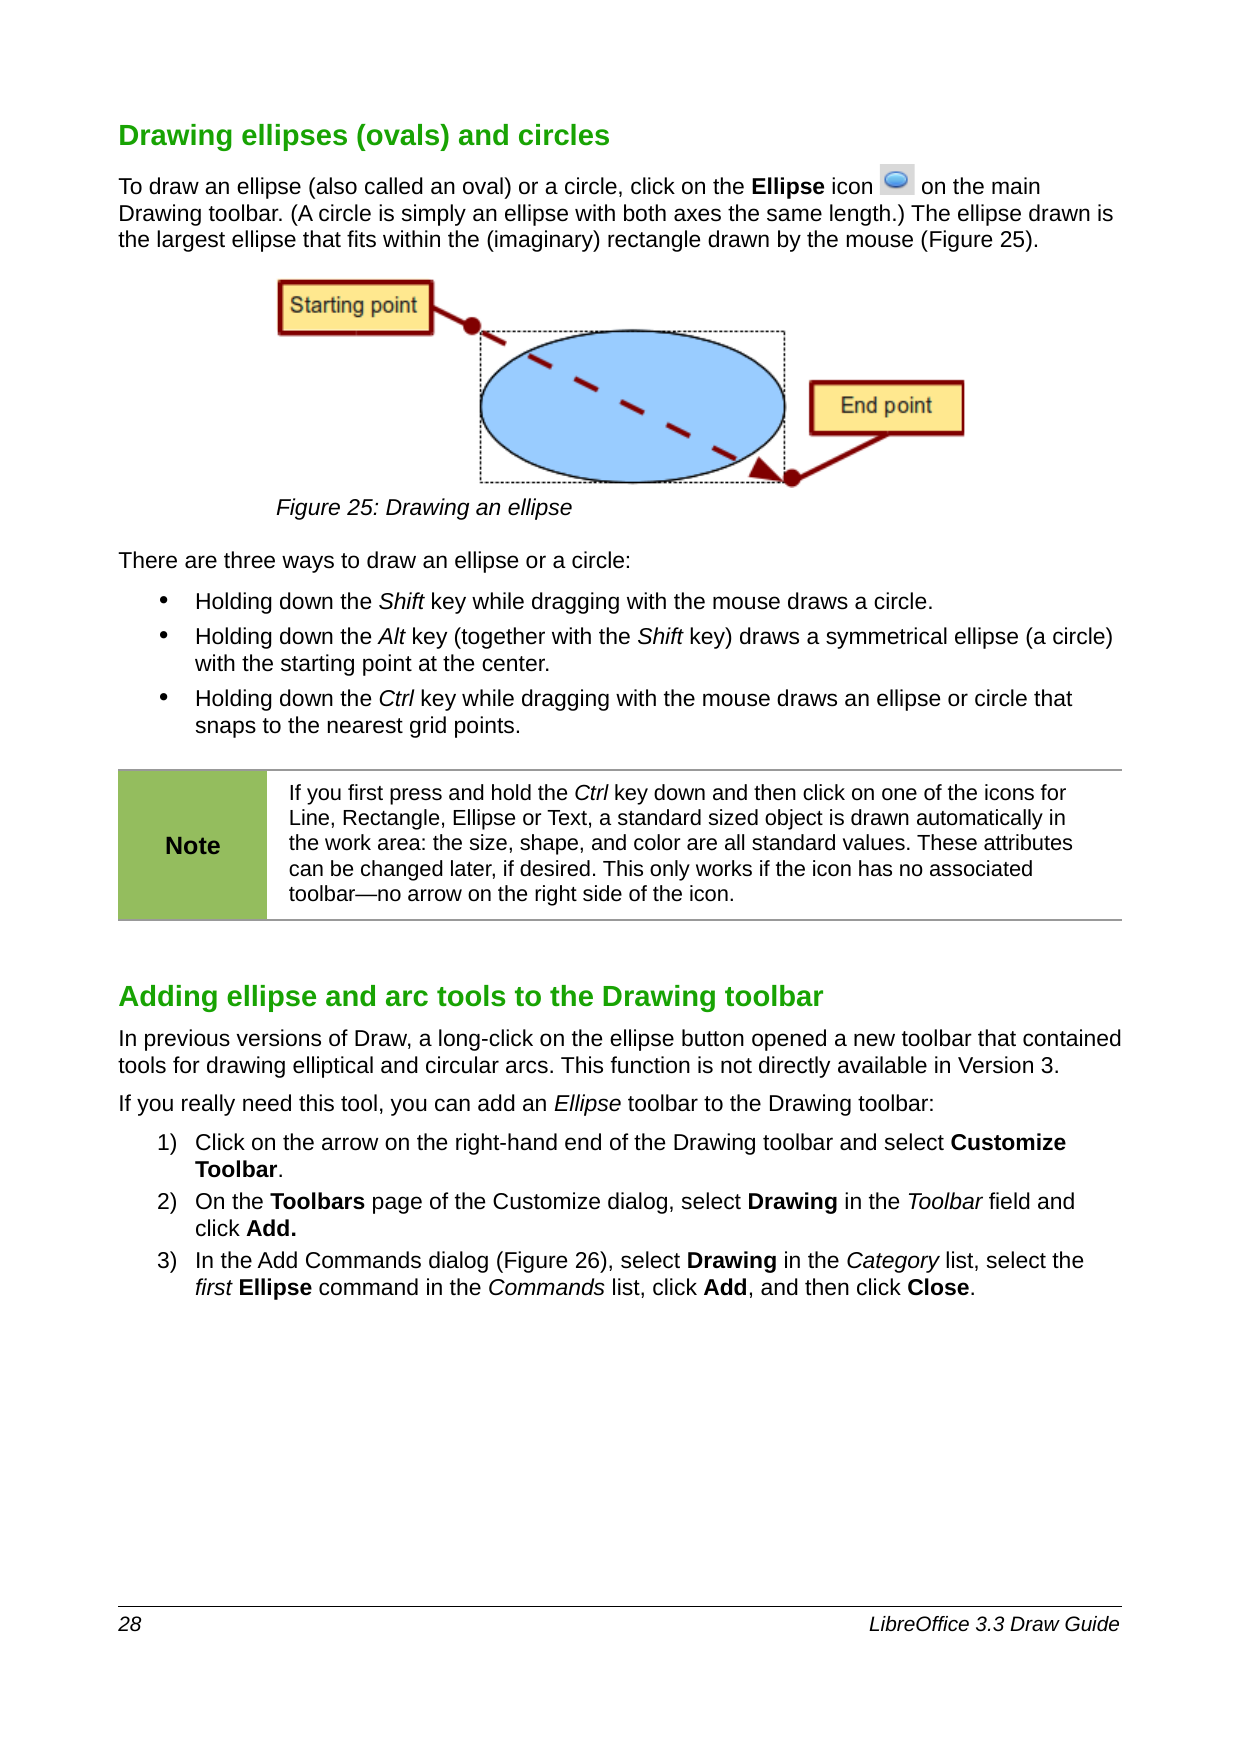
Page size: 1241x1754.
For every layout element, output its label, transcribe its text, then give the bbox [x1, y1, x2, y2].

text In previous versions of Draw, a long-click on the ellipse button opened a new toolbar that contained tools for drawing elliptical and circular arcs. This function is not directly available in Version 3. [118, 1025, 1122, 1078]
subtitle Drawing ellipses (ovals) and circles [118, 118, 1122, 152]
table_header If you first press and hold the Ctrl key down and then click on one of the icons for Line, Rectangle, Ellipse or Text, a standard sized object is drawn automatically in the work area: the size, shape, and color are all standard values. These attributes can be changed later, if desired. This only works if the icon has no associated toolbar—no arrow on the right side of the icon. [267, 771, 1122, 919]
picture [275, 277, 965, 488]
text If you really need this tool, you can add an Ellipse toolbar to the Drawing toolbar: [118, 1090, 1122, 1117]
table_header Note [118, 771, 267, 919]
text To draw an ellipse (also called an oval) or a circle, click on the Ellipse icon on the main Drawing toolbar. (A circle is simply an ellipse with both axes the same length.) The ellipse drawn is the largest ellipse that fits within the (imaginary) rectangle drawn by the mouse (Figure 25). [118, 164, 1122, 252]
text Figure 25: Drawing an ellipse [276, 494, 964, 521]
list Holding down the Alt key (together with the Shift key) draws a symmetrical ellipse (a circle) with the starting point at the center. [156, 621, 1122, 677]
list On the Toolbars page of the Customize dialog, select Drawing in the Toolbar field and click Add. [177, 1188, 1122, 1241]
list Click on the arrow on the right-hand end of the Drawing toolbar and select Customize Toolbar. [177, 1129, 1122, 1182]
list In the Add Commands dialog (Figure 26), select Drawing in the Category list, select the first Ellipse command in the Commands list, click Add, and then click Close. [177, 1247, 1122, 1300]
picture [879, 164, 915, 195]
list Holding down the Shift key while dragging with the mouse draws a circle. [156, 586, 1122, 615]
subtitle Adding ellipse and arc tools to the Drawing toolbar [118, 979, 1122, 1013]
text There are three ways to draw an ellipse or a circle: [118, 547, 1122, 573]
list Holding down the Ctrl key while dragging with the mouse draws an ellipse or circle that snaps to the nearest grid points. [156, 683, 1122, 738]
